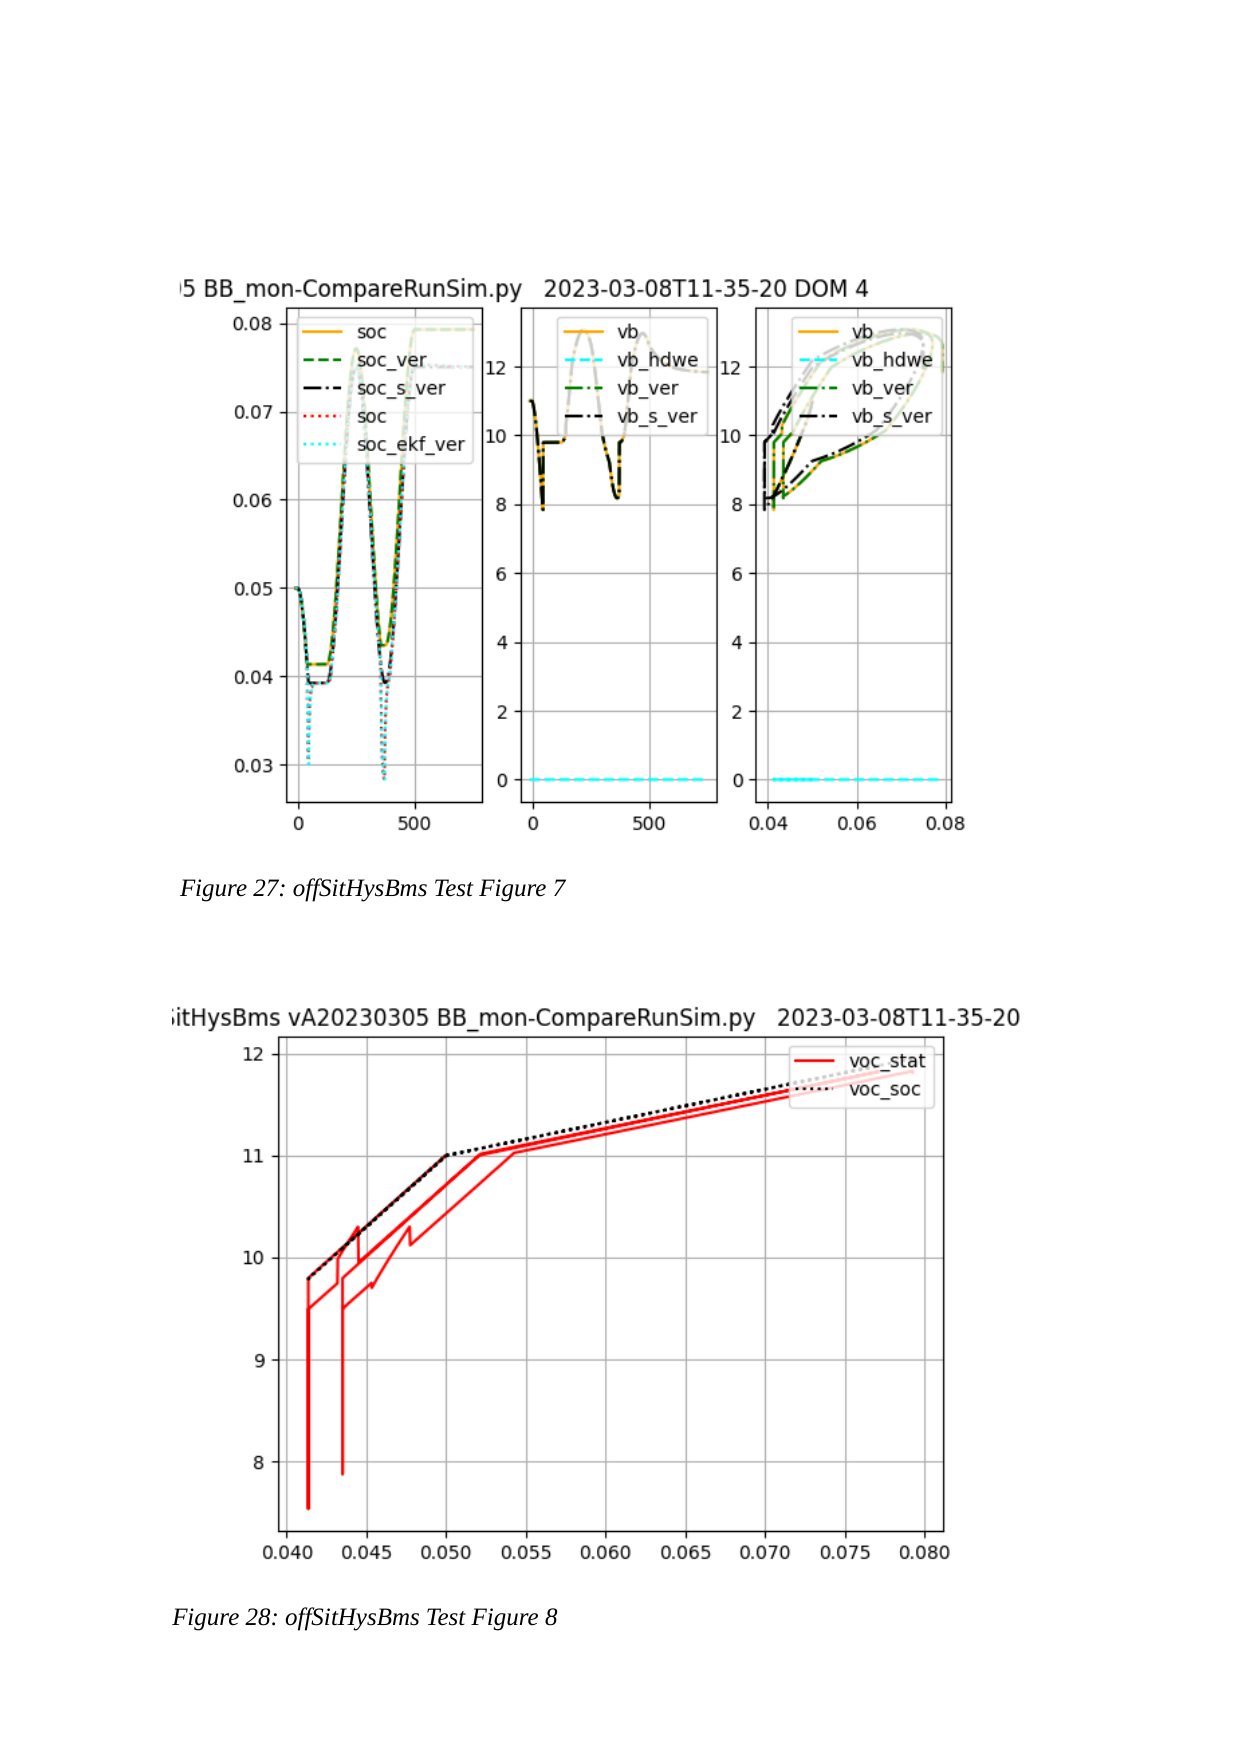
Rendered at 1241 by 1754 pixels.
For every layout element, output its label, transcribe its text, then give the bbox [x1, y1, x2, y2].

text Figure 28: offSitHysBms Test Figure 8 [172, 1602, 1029, 1631]
picture [179, 230, 1037, 873]
text Figure 27: offSitHysBms Test Figure 7 [180, 873, 1037, 901]
picture [172, 959, 1029, 1602]
